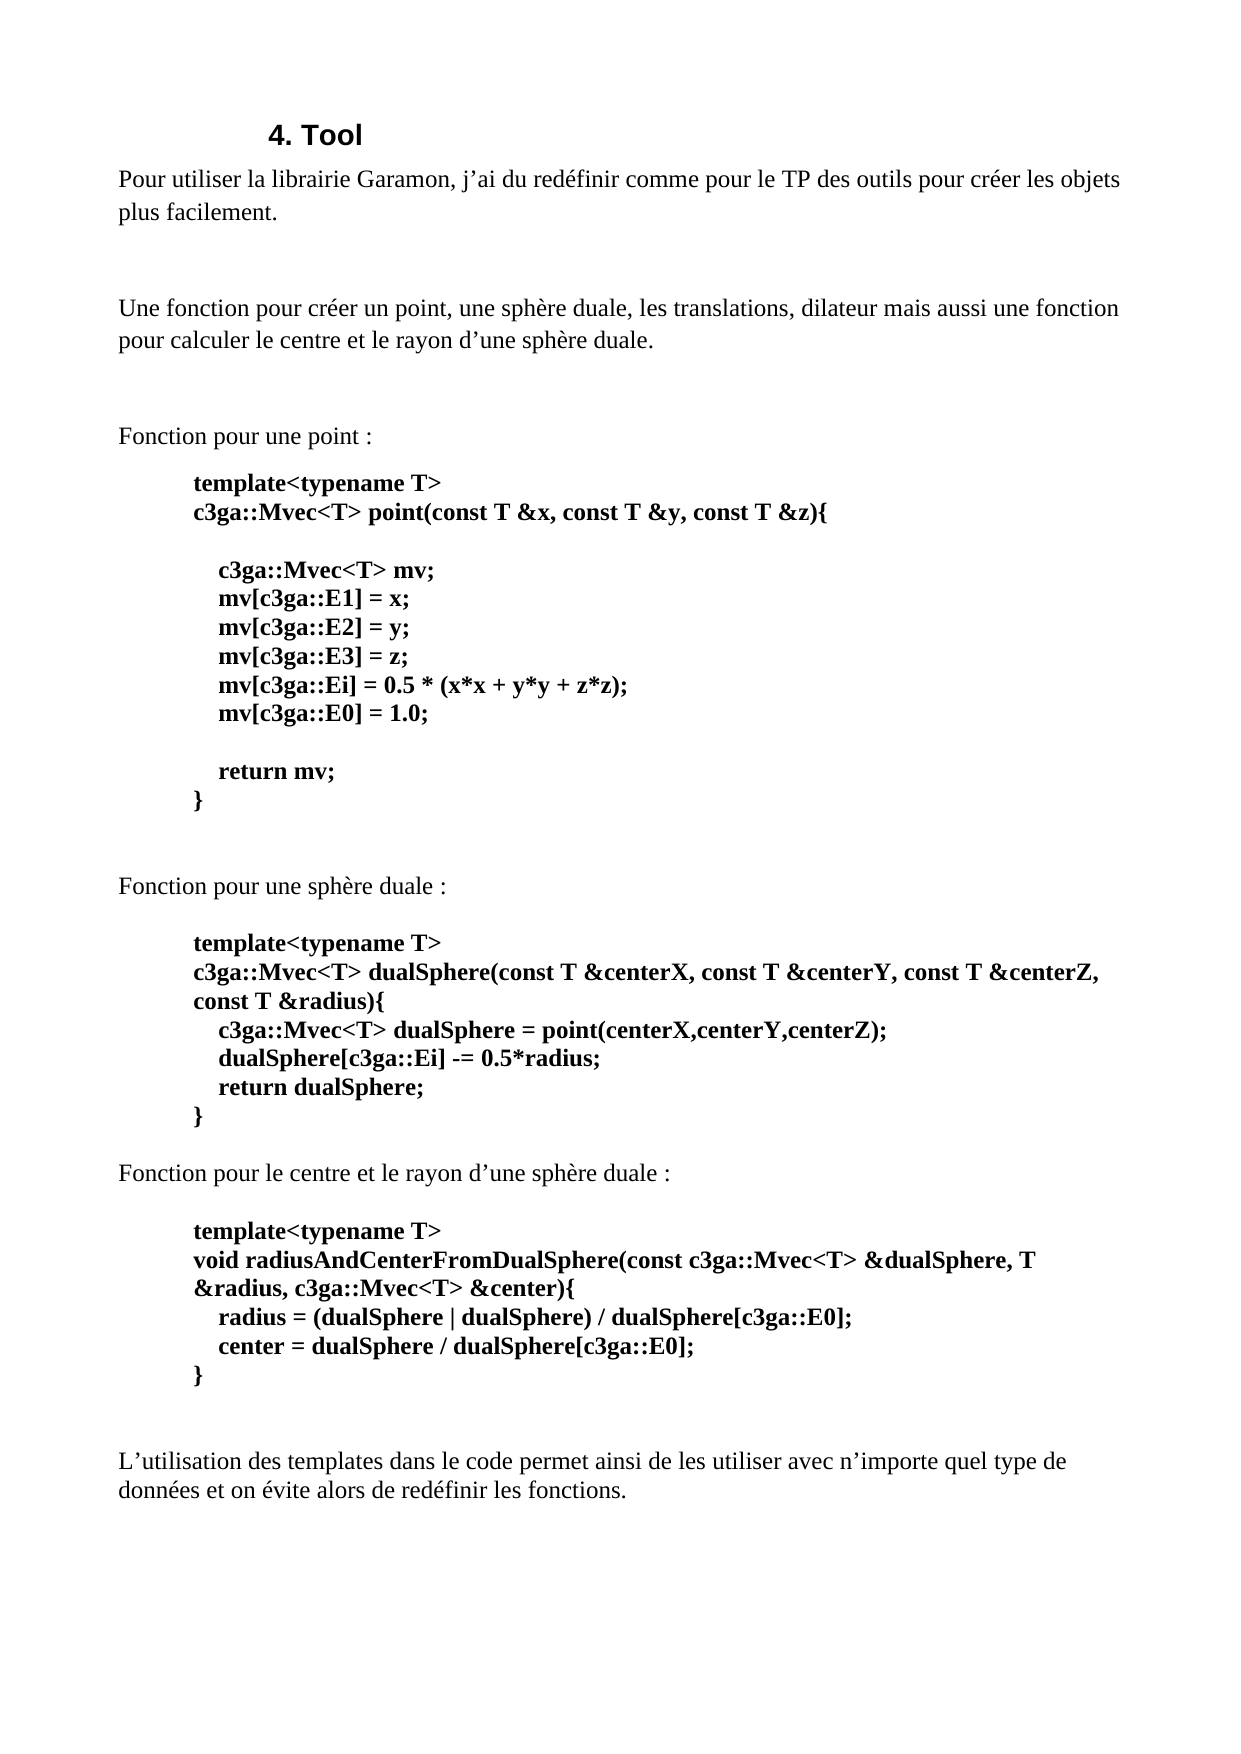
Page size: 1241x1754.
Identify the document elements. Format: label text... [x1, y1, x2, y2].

text template<typename T> c3ga::Mvec<T> dualSphere(const T &centerX, const T &centerY, const T &centerZ, const T &radius){ c3ga::Mvec<T> dualSphere = point(centerX,centerY,centerZ); dualSphere[c3ga::Ei] -= 0.5*radius; return dualSphere; } [118, 900, 1122, 1130]
subtitle 4. Tool [268, 118, 1122, 152]
text Fonction pour une sphère duale : [118, 871, 1122, 900]
text L’utilisation des templates dans le code permet ainsi de les utiliser avec n’importe quel type de données et on évite alors de redéfinir les fonctions. [118, 1446, 1122, 1503]
text Une fonction pour créer un point, une sphère duale, les translations, dilateur mais aussi une fonction pour calculer le centre et le rayon d’une sphère duale. [118, 293, 1122, 354]
text template<typename T> void radiusAndCenterFromDualSphere(const c3ga::Mvec<T> &dualSphere, T &radius, c3ga::Mvec<T> &center){ radius = (dualSphere | dualSphere) / dualSphere[c3ga::E0]; center = dualSphere / dualSphere[c3ga::E0]; } [118, 1216, 1122, 1388]
text Fonction pour une point : [118, 421, 1122, 449]
text Pour utiliser la librairie Garamon, j’ai du redéfinir comme pour le TP des outils pour créer les objets plus facilement. [118, 164, 1122, 226]
text Fonction pour le centre et le rayon d’une sphère duale : [118, 1158, 1122, 1187]
text template<typename T> c3ga::Mvec<T> point(const T &x, const T &y, const T &z){ c3ga::Mvec<T> mv; mv[c3ga::E1] = x; mv[c3ga::E2] = y; mv[c3ga::E3] = z; mv[c3ga::Ei] = 0.5 * (x*x + y*y + z*z); mv[c3ga::E0] = 1.0; return mv; } [118, 468, 1122, 813]
